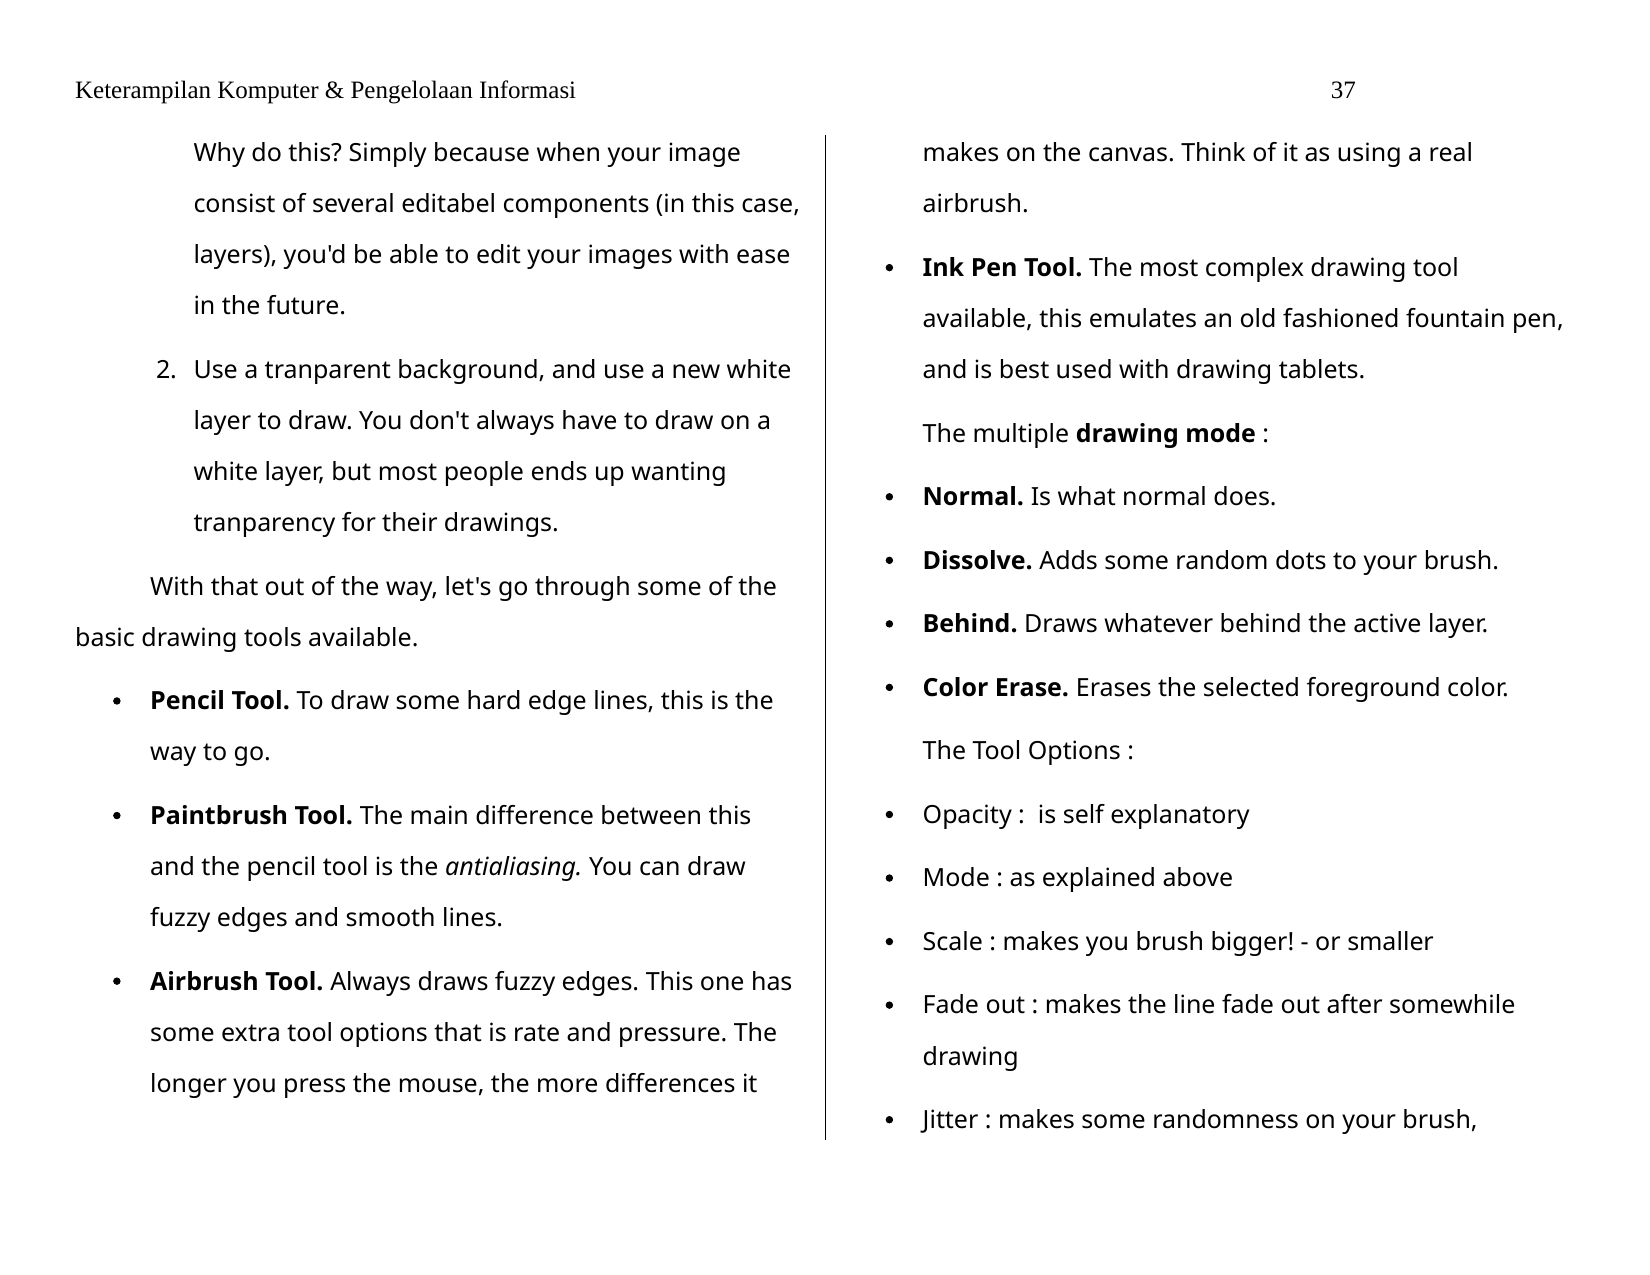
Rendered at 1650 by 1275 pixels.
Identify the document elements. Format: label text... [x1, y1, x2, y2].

list Normal. Is what normal does. [885, 479, 1575, 513]
list Mode : as explained above [885, 860, 1575, 894]
text The multiple drawing mode : [847, 415, 1575, 449]
text With that out of the way, let's go through some of the basic drawing tools available. [75, 568, 802, 653]
list makes on the canvas. Think of it as using a real airbrush. [885, 135, 1575, 220]
list Paintbrush Tool. The main difference between this and the pencil tool is the antialiasing. You can draw fuzzy edges and smooth lines. [112, 797, 802, 934]
list Color Erase. Erases the selected foreground color. [885, 669, 1575, 703]
list Pencil Tool. To draw some hard edge lines, this is the way to go. [112, 683, 802, 768]
list Airbrush Tool. Always draws fuzzy edges. This one has some extra tool options that is rate and pressure. The longer you press the mouse, the more differences it [112, 963, 802, 1099]
list Scale : makes you brush bigger! - or smaller [885, 923, 1575, 958]
text The Tool Options : [847, 733, 1575, 767]
list Jitter : makes some randomness on your brush, [885, 1102, 1575, 1136]
list Fade out : makes the line fade out after somewhile drawing [885, 987, 1575, 1072]
list Why do this? Simply because when your image consist of several editabel components (in this case, layers), you'd be able to edit your images with ease in the future. [156, 135, 802, 322]
list Dissolve. Adds some random dots to your brush. [885, 542, 1575, 576]
list Behind. Draws whatever behind the active layer. [885, 606, 1575, 640]
list Ink Pen Tool. The most complex drawing tool available, this emulates an old fashioned fountain pen, and is best used with drawing tablets. [885, 249, 1575, 386]
list Opacity : is self explanatory [885, 796, 1575, 831]
list Use a tranparent background, and use a new white layer to draw. You don't always have to draw on a white layer, but most people ends up wanting tranparency for their drawings. [156, 352, 802, 539]
